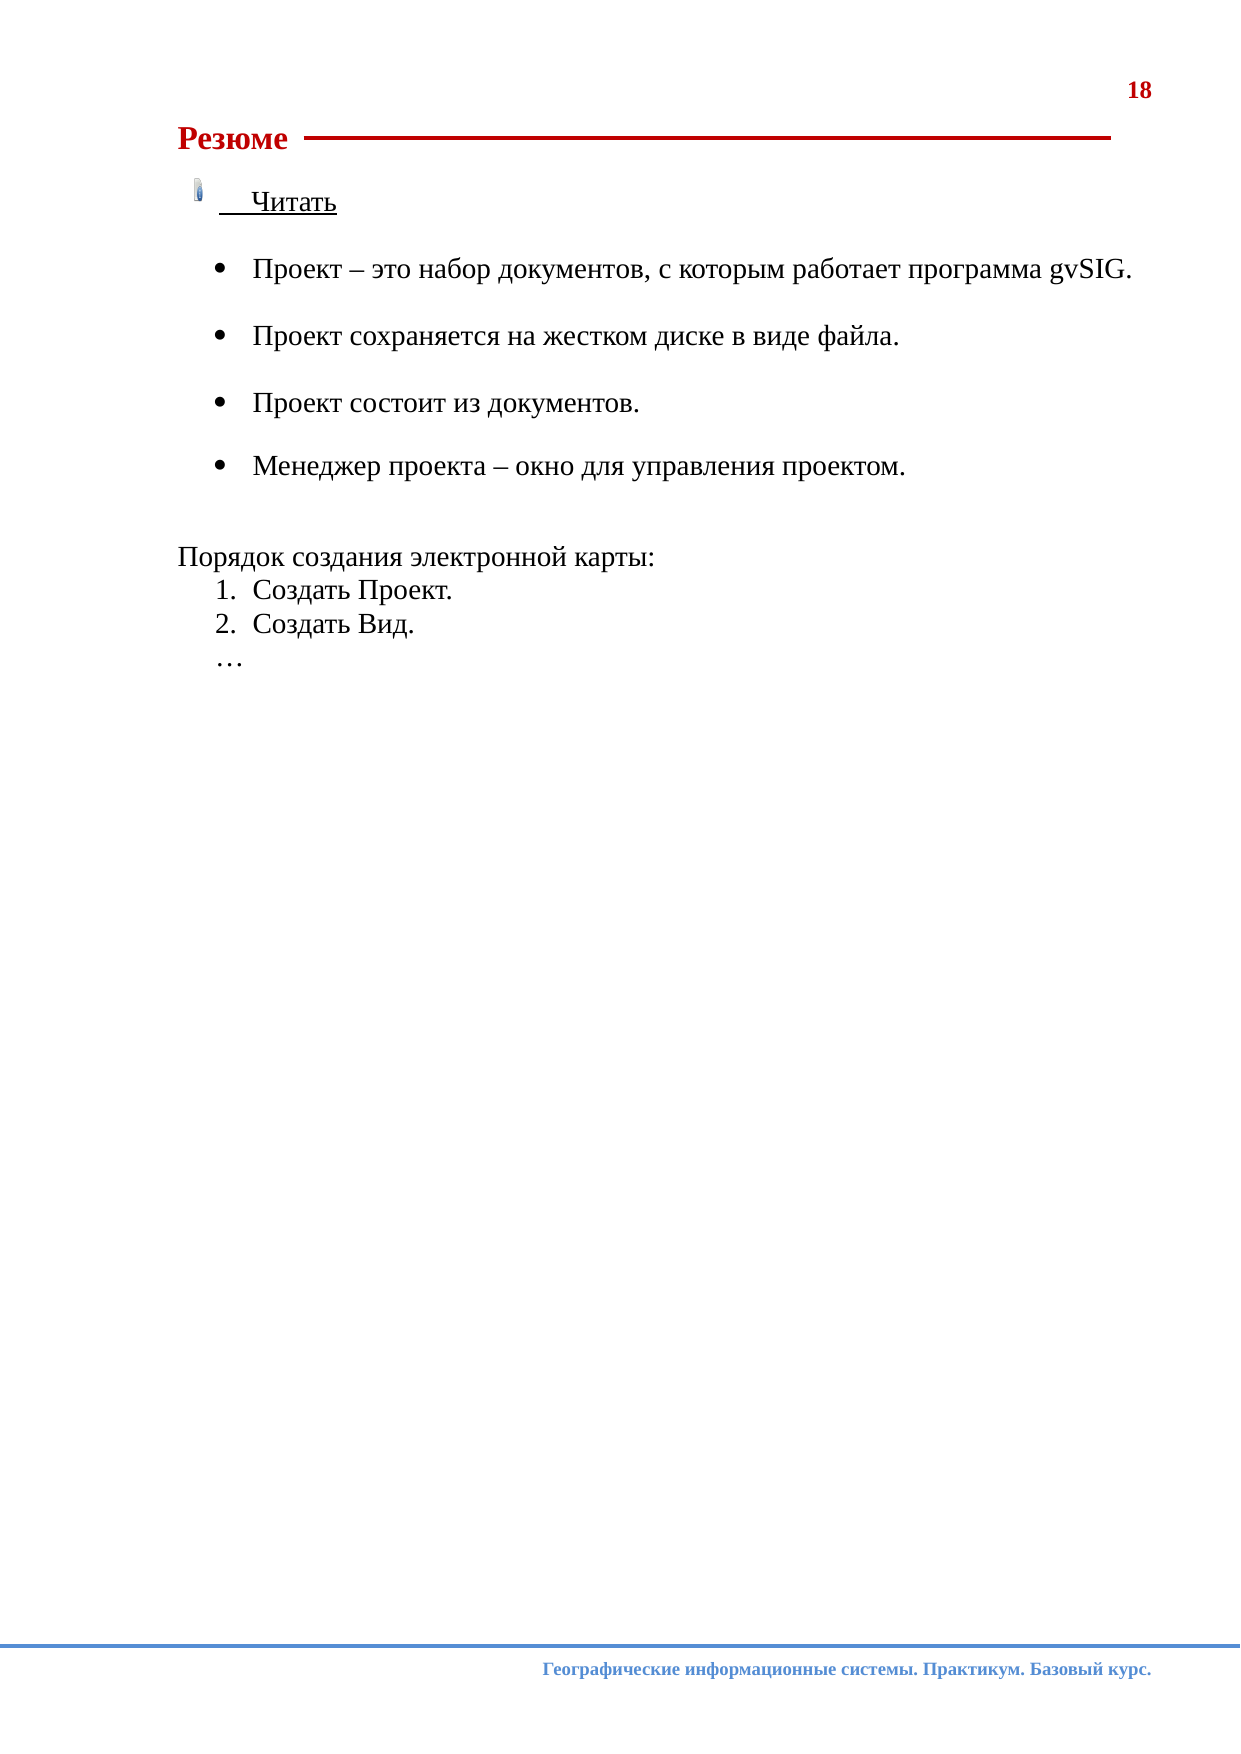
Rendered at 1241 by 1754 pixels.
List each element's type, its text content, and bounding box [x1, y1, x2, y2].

list Создать Проект. [215, 572, 1152, 606]
text Порядок создания электронной карты: [177, 539, 1152, 572]
text … [215, 639, 1152, 673]
list Проект – это набор документов, с которым работает программа gvSIG. [215, 251, 1152, 284]
list Менеджер проекта – окно для управления проектом. [215, 448, 1152, 481]
picture [193, 178, 203, 202]
text Резюме [177, 118, 1152, 156]
list Проект состоит из документов. [215, 385, 1152, 419]
list Создать Вид. [215, 606, 1152, 639]
text Читать [177, 169, 1152, 217]
list Проект сохраняется на жестком диске в виде файла. [215, 318, 1152, 352]
